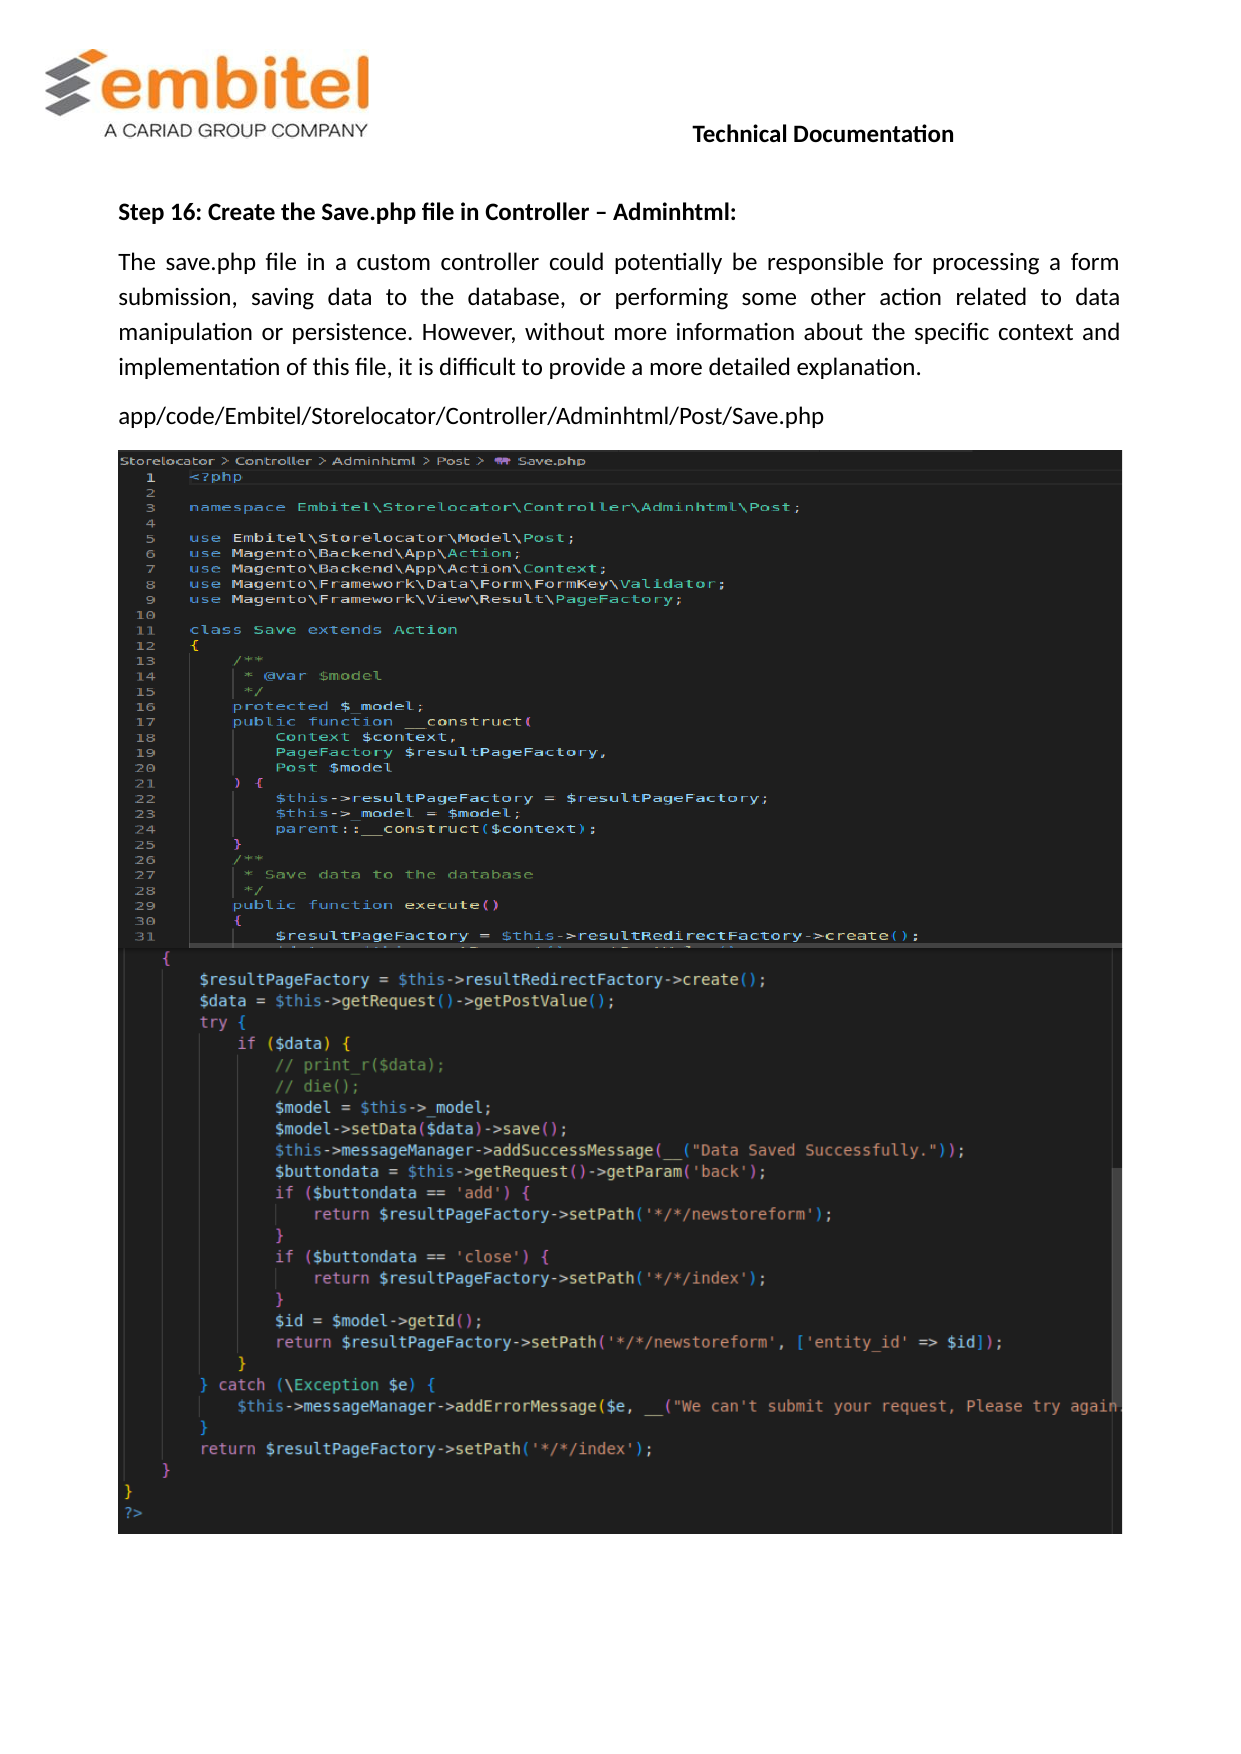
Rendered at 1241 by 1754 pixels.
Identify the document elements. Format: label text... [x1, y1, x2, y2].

text Technical Documentation [118, 118, 1122, 149]
picture [118, 450, 1123, 1534]
picture [45, 49, 369, 139]
text app/code/Embitel/Storelocator/Controller/Adminhtml/Post/Save.php [118, 400, 1122, 431]
text The save.php file in a custom controller could potentially be responsible for processing a form submission, saving data to the database, or performing some other action related to data manipulation or persistence. However, without more information about the specific context and implementation of this file, it is difficult to provide a more detailed explanation. [118, 246, 1122, 381]
text Step 16: Create the Save.php file in Controller – Adminhtml: [118, 196, 1122, 227]
